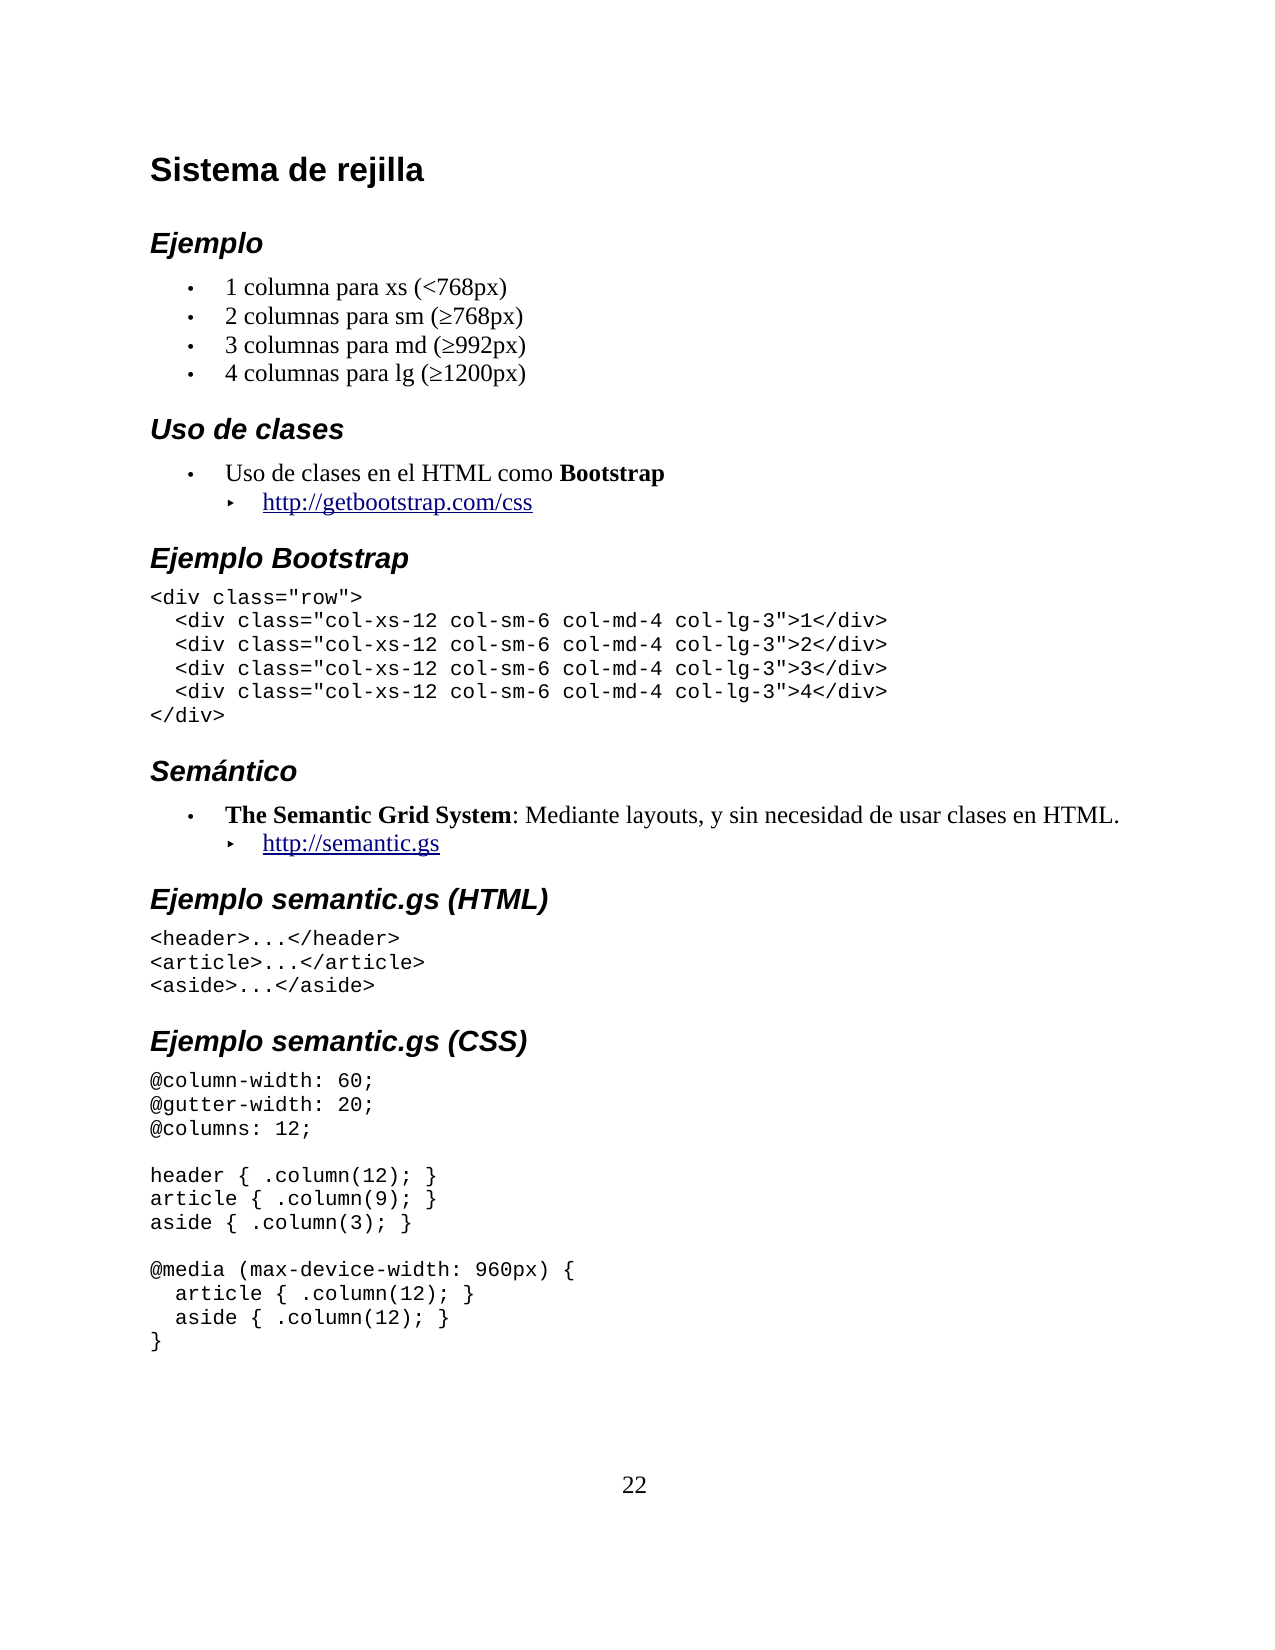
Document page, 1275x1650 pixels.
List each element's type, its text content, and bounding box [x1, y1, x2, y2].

text <aside>...</aside> [150, 976, 1125, 999]
text <div class="col-xs-12 col-sm-6 col-md-4 col-lg-3">2</div> [150, 634, 1125, 658]
text @gutter-width: 20; [150, 1094, 1125, 1117]
text </div> [150, 705, 1125, 729]
subtitle Ejemplo Bootstrap [150, 541, 1125, 574]
text <div class="col-xs-12 col-sm-6 col-md-4 col-lg-3">4</div> [150, 681, 1125, 705]
text aside { .column(3); } [150, 1212, 1125, 1236]
list 2 columnas para sm (≥768px) [187, 301, 1125, 330]
subtitle Sistema de rejilla [150, 150, 1125, 189]
text <div class="col-xs-12 col-sm-6 col-md-4 col-lg-3">3</div> [150, 658, 1125, 681]
text <div class="col-xs-12 col-sm-6 col-md-4 col-lg-3">1</div> [150, 610, 1125, 634]
text @columns: 12; [150, 1117, 1125, 1141]
list http://semantic.gs [225, 828, 1125, 857]
list Uso de clases en el HTML como Bootstrap [187, 458, 1125, 487]
text header { .column(12); } [150, 1165, 1125, 1188]
text article { .column(9); } [150, 1188, 1125, 1212]
subtitle Uso de clases [150, 412, 1125, 446]
subtitle Ejemplo [150, 226, 1125, 260]
text <header>...</header> [150, 928, 1125, 952]
text @media (max-device-width: 960px) { [150, 1259, 1125, 1283]
list http://getbootstrap.com/css [225, 487, 1125, 516]
text <article>...</article> [150, 952, 1125, 976]
list 1 columna para xs (<768px) [187, 272, 1125, 301]
text @column-width: 60; [150, 1070, 1125, 1094]
text } [150, 1330, 1125, 1354]
subtitle Ejemplo semantic.gs (CSS) [150, 1024, 1125, 1058]
list 4 columnas para lg (≥1200px) [187, 358, 1125, 387]
subtitle Semántico [150, 754, 1125, 787]
text <div class="row"> [150, 587, 1125, 610]
list The Semantic Grid System: Mediante layouts, y sin necesidad de usar clases en HTML. [187, 800, 1125, 828]
text article { .column(12); } [150, 1283, 1125, 1307]
text aside { .column(12); } [150, 1307, 1125, 1330]
subtitle Ejemplo semantic.gs (HTML) [150, 882, 1125, 916]
list 3 columnas para md (≥992px) [187, 330, 1125, 358]
